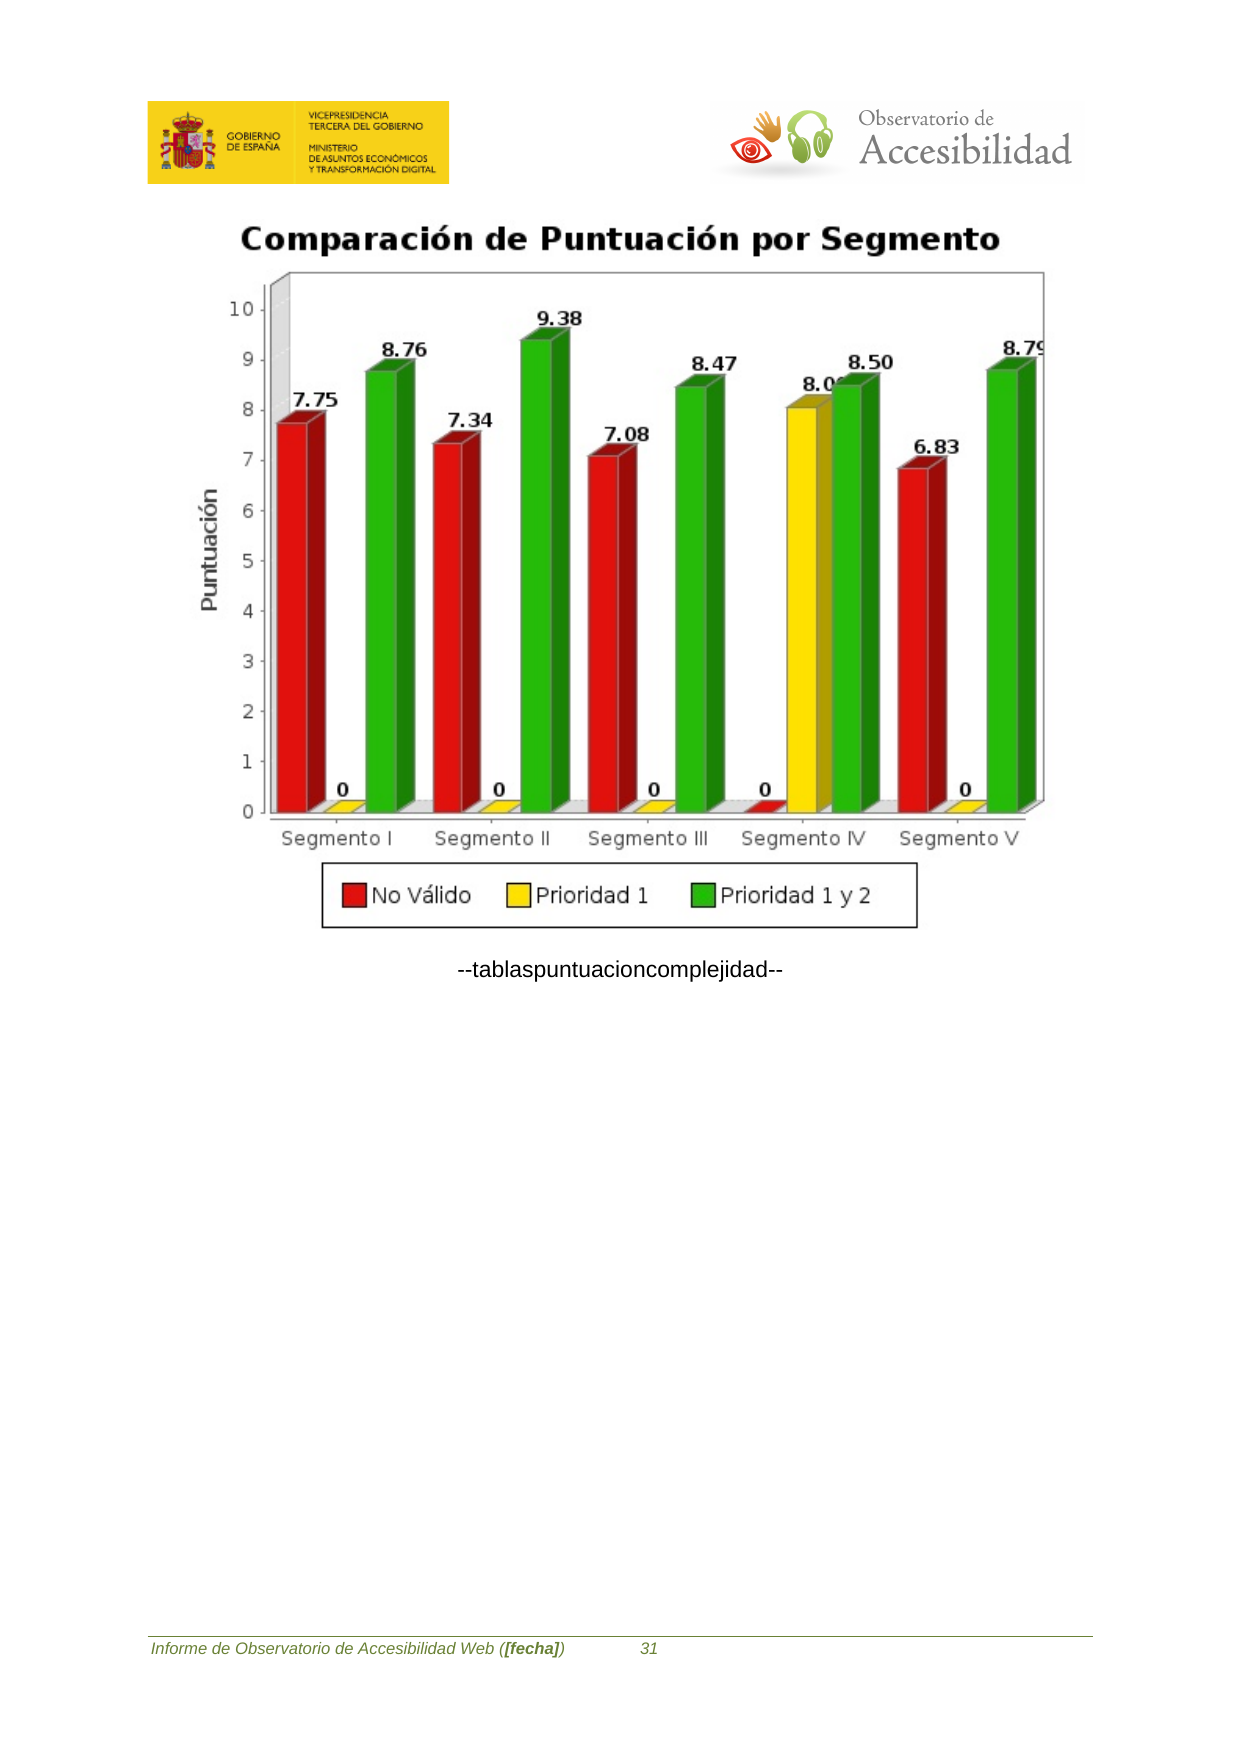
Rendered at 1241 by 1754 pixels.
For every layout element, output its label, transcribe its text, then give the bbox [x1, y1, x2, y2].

picture [710, 101, 1086, 184]
text --tablaspuntuacioncomplejidad-- [148, 956, 1092, 982]
picture [178, 219, 1062, 930]
picture [147, 101, 450, 184]
